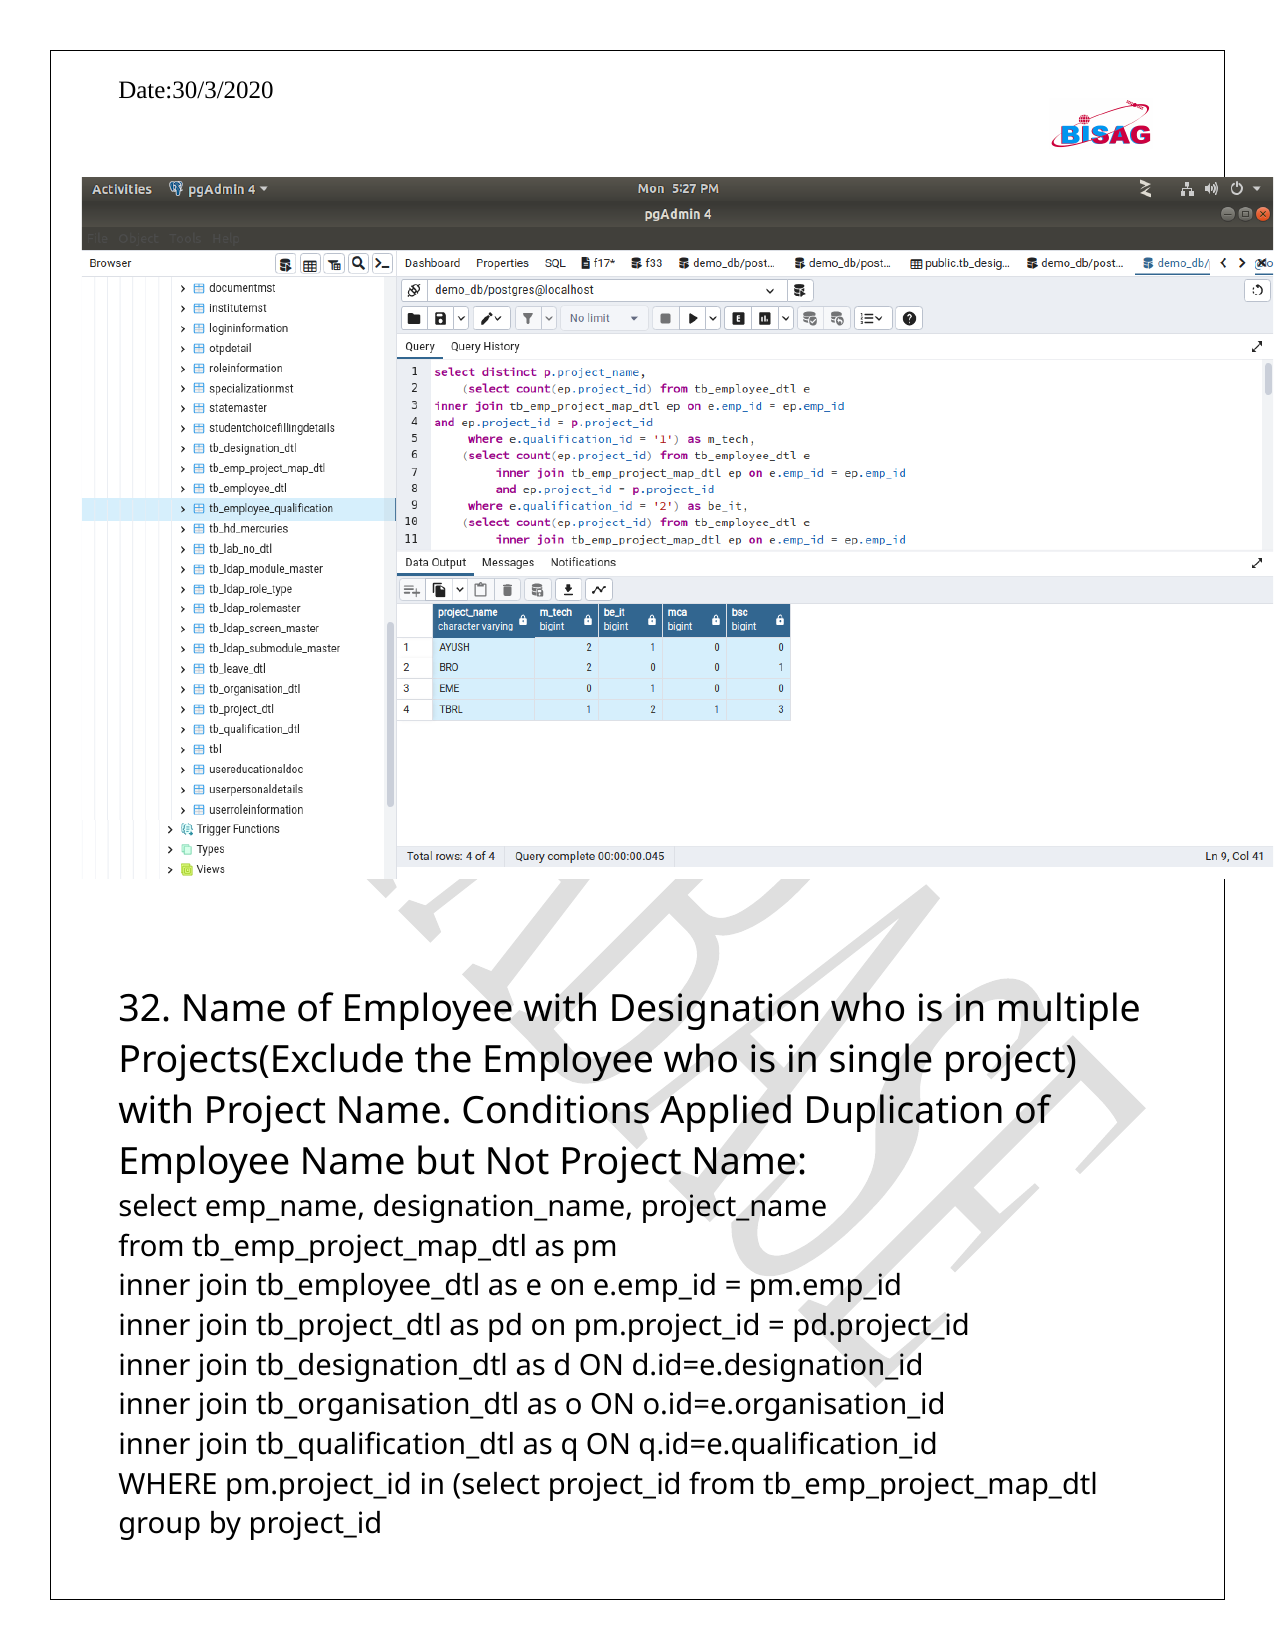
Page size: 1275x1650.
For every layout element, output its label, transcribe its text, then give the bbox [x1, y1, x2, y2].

text 32. Name of Employee with Designation who is in multiple Projects(Exclude the Employee who is in single project) with Project Name. Conditions Applied Duplication of Employee Name but Not Project Name: [721, 981, 990, 1185]
text 32. Name of Employee with Designation who is in multiple Projects(Exclude the Employee who is in single project) with Project Name. Conditions Applied Duplication of Employee Name but Not Project Name: [118, 981, 800, 1185]
text from tb_emp_project_map_dtl as pm [118, 1225, 742, 1264]
text 32. Name of Employee with Designation who is in multiple Projects(Exclude the Employee who is in single project) with Project Name. Conditions Applied Duplication of Employee Name but Not Project Name: [555, 981, 687, 1058]
text select emp_name, designation_name, project_name [759, 1185, 864, 1225]
text 32. Name of Employee with Designation who is in multiple Projects(Exclude the Employee who is in single project) with Project Name. Conditions Applied Duplication of Employee Name but Not Project Name: [894, 981, 1157, 1185]
text inner join tb_organisation_dtl as o ON o.id=e.organisation_id [118, 1384, 1157, 1423]
text [899, 1225, 980, 1264]
text WHERE pm.project_id in (select project_id from tb_emp_project_map_dtl group by project_id [118, 1463, 1157, 1542]
text inner join tb_designation_dtl as d ON d.id=e.designation_id [881, 1344, 1157, 1384]
text select emp_name, designation_name, project_name [857, 1185, 946, 1225]
text [758, 1225, 829, 1255]
text inner join tb_designation_dtl as d ON d.id=e.designation_id [118, 1344, 870, 1384]
text select emp_name, designation_name, project_name [118, 1185, 768, 1225]
text [808, 1225, 906, 1264]
text inner join tb_qualification_dtl as q ON q.id=e.qualification_id [118, 1423, 1157, 1463]
picture [81, 177, 1274, 879]
text inner join tb_employee_dtl as e on e.emp_id = pm.emp_id [118, 1264, 867, 1304]
picture [1048, 98, 1154, 149]
text select emp_name, designation_name, project_name [975, 1185, 1031, 1213]
text [965, 1225, 1157, 1264]
text inner join tb_employee_dtl as e on e.emp_id = pm.emp_id [859, 1264, 1157, 1304]
text inner join tb_project_dtl as pd on pm.project_id = pd.project_id [844, 1304, 1157, 1344]
text 32. Name of Employee with Designation who is in multiple Projects(Exclude the Employee who is in single project) with Project Name. Conditions Applied Duplication of Employee Name but Not Project Name: [751, 981, 850, 1067]
text select emp_name, designation_name, project_name [1004, 1185, 1157, 1225]
text inner join tb_project_dtl as pd on pm.project_id = pd.project_id [118, 1304, 830, 1344]
